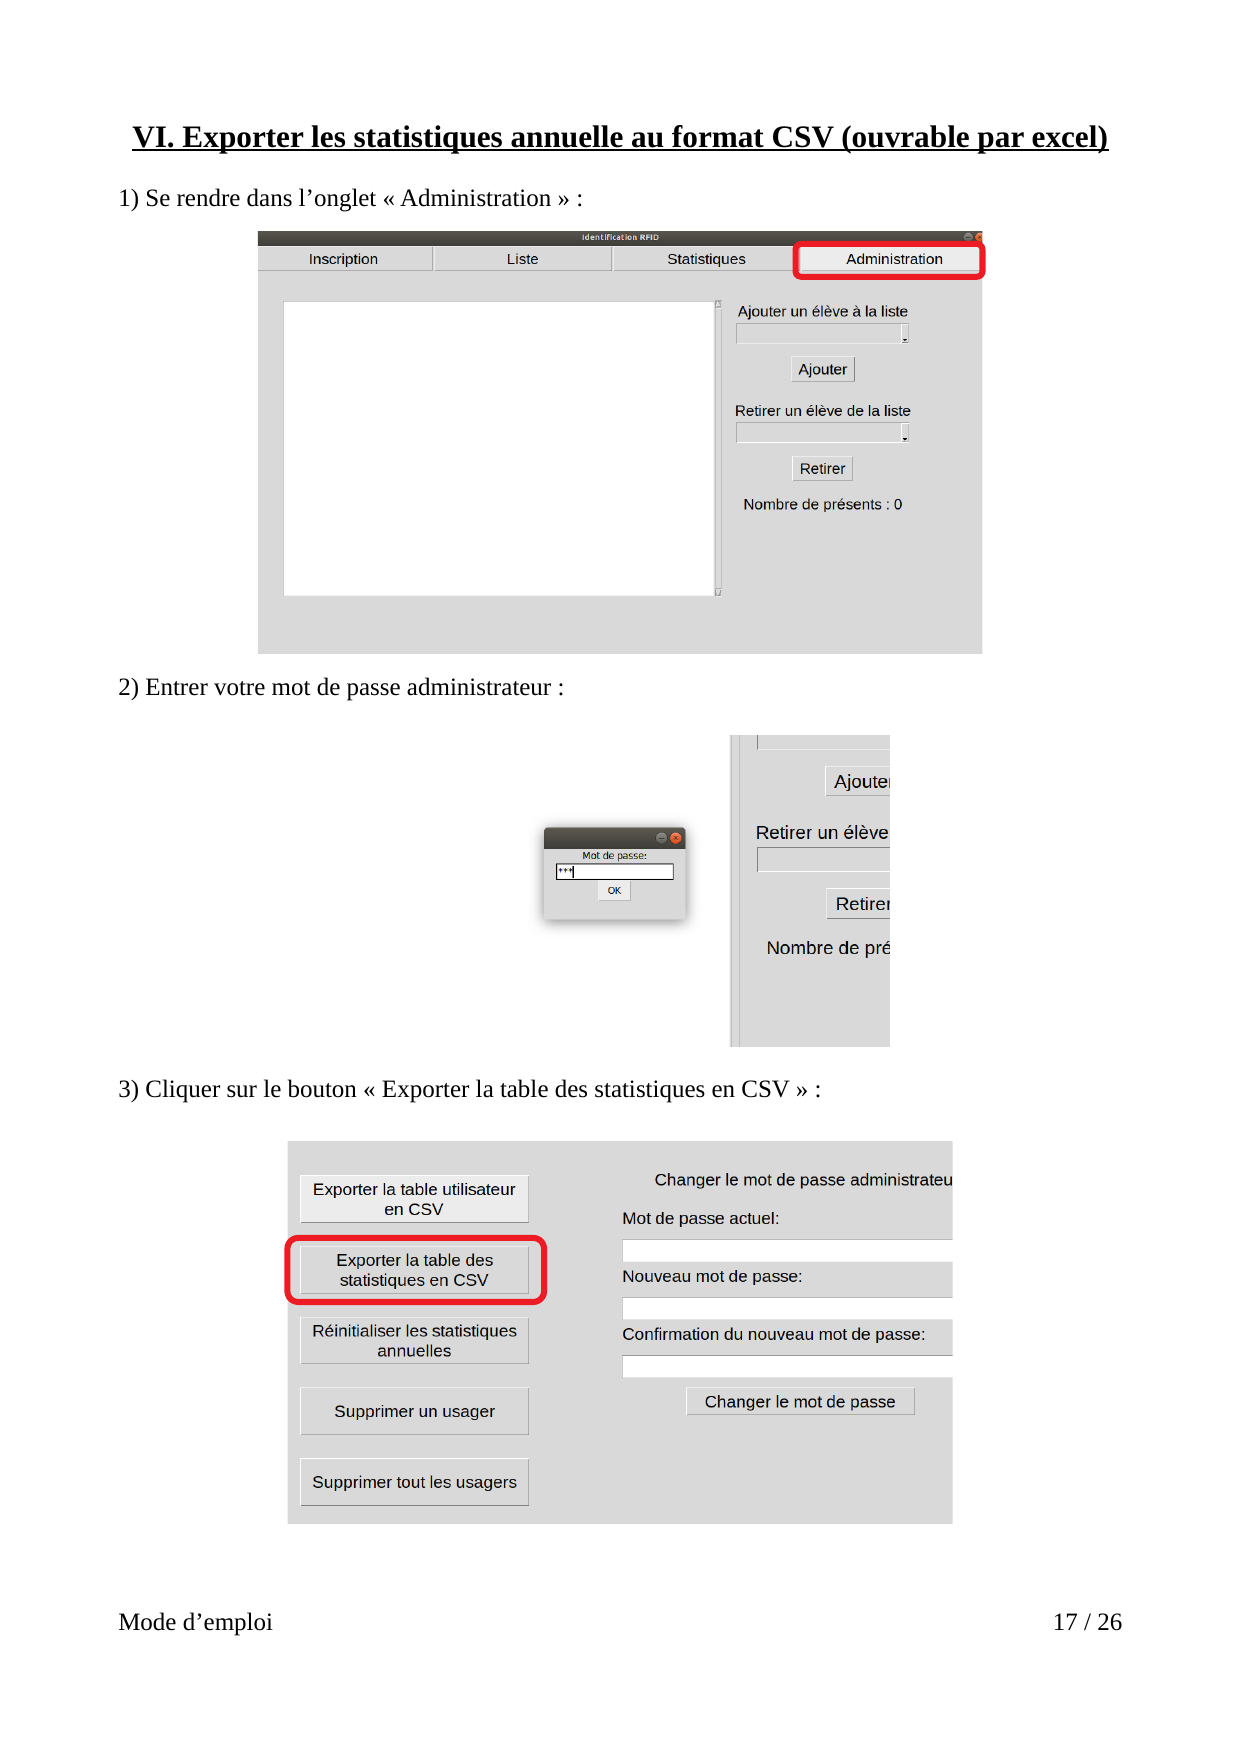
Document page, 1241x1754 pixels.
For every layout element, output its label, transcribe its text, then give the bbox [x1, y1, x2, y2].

picture [257, 231, 983, 654]
picture [291, 1241, 541, 1298]
text 3) Cliquer sur le bouton « Exporter la table des statistiques en CSV » : [118, 1074, 1122, 1103]
text VI. Exporter les statistiques annuelle au format CSV (ouvrable par excel) [118, 118, 1122, 154]
text 1) Se rendre dans l’onglet « Administration » : [118, 183, 1122, 212]
picture [412, 735, 842, 1047]
picture [287, 1141, 953, 1524]
text 2) Entrer votre mot de passe administrateur : [118, 672, 1122, 700]
picture [799, 247, 979, 273]
